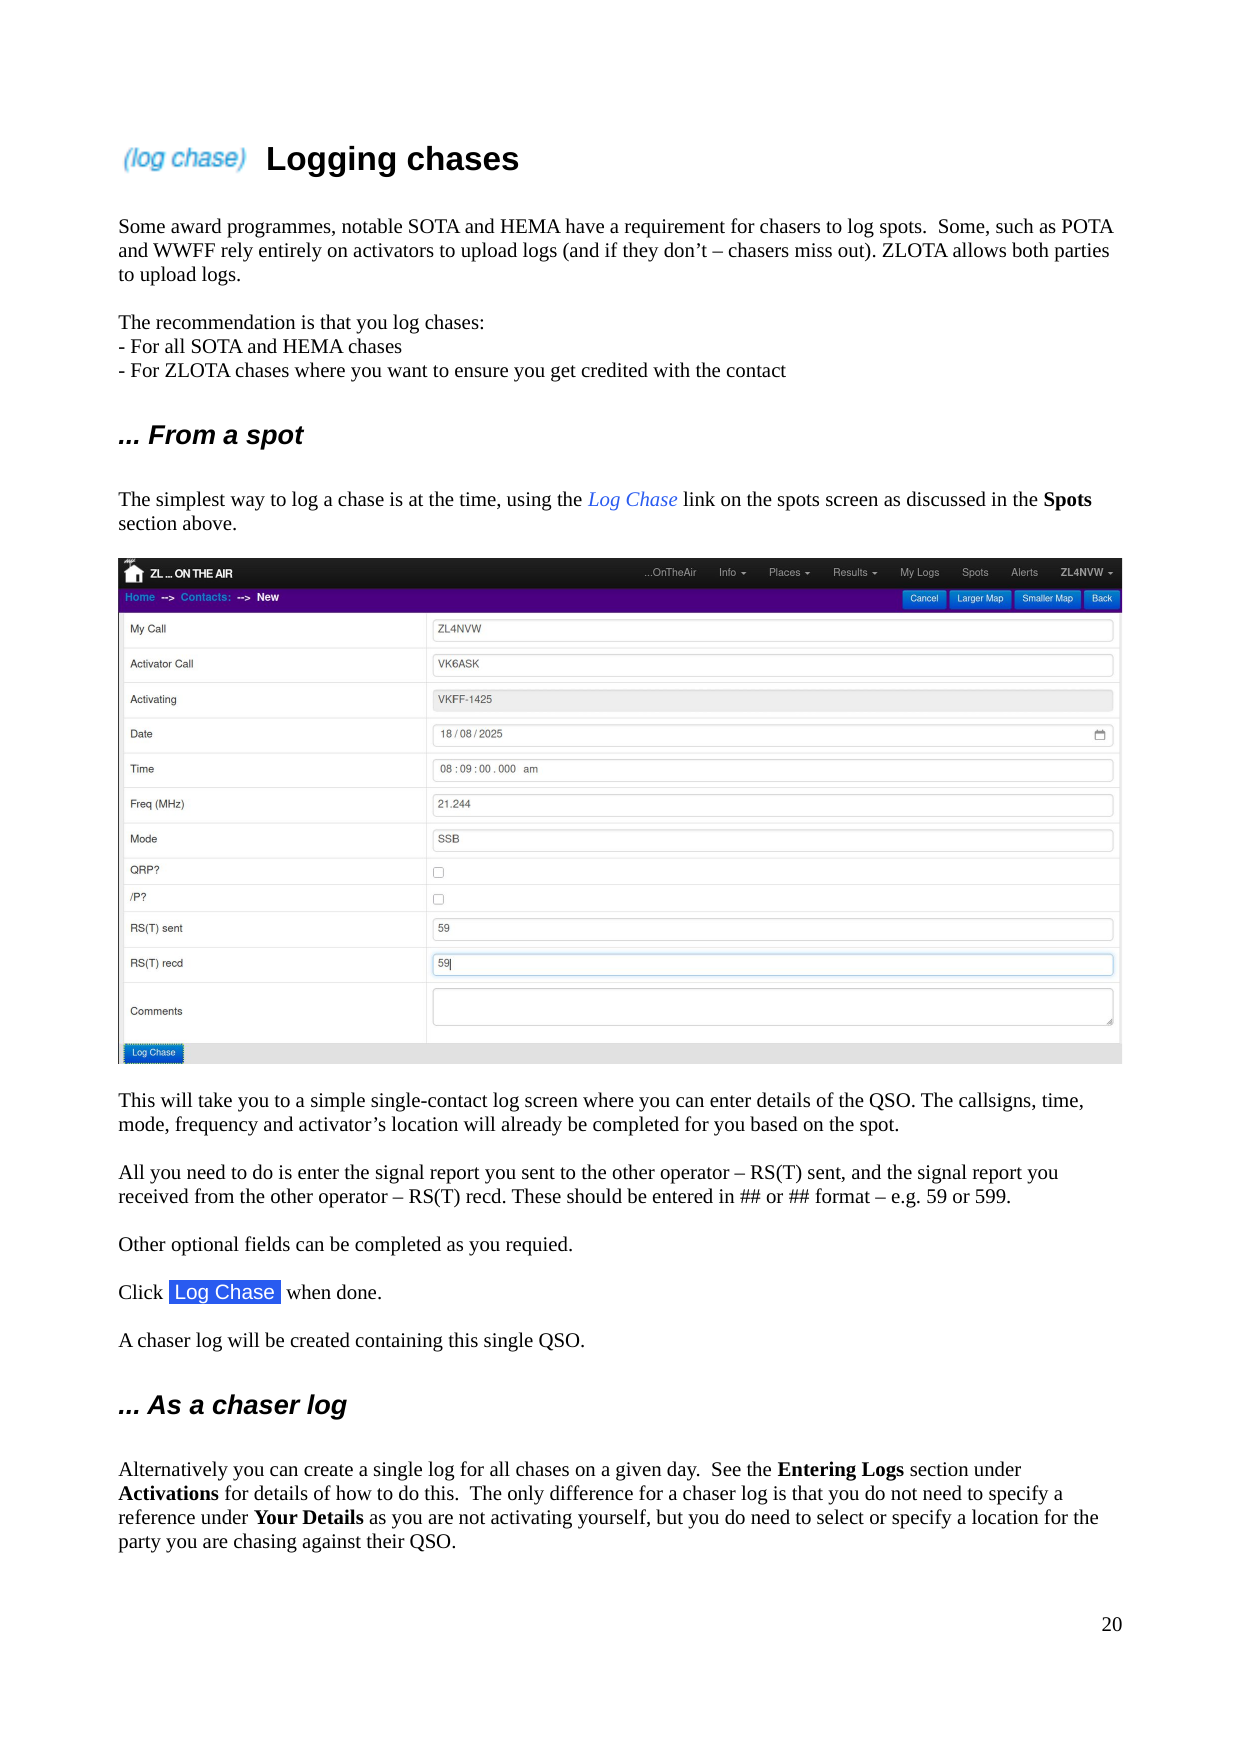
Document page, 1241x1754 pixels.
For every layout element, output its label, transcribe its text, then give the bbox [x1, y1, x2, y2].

text - For all SOTA and HEMA chases [118, 334, 1122, 358]
picture [117, 142, 253, 184]
text All you need to do is enter the signal report you sent to the other operator – RS(T) sent, and the signal report you received from the other operator – RS(T) recd. These should be entered in ## or ## format – e.g. 59 or 599. [118, 1160, 1122, 1208]
text Some award programmes, notable SOTA and HEMA have a requirement for chasers to log spots. Some, such as POTA and WWFF rely entirely on activators to upload logs (and if they don’t – chasers miss out). ZLOTA allows both parties to upload logs. [118, 214, 1122, 286]
text Other optional fields can be completed as you requied. [118, 1232, 1122, 1256]
subtitle ... As a chaser log [118, 1389, 1122, 1420]
text - For ZLOTA chases where you want to ensure you get credited with the contact [118, 358, 1122, 382]
text Click Log Chase when done. [118, 1280, 1122, 1304]
text A chaser log will be created containing this single QSO. [118, 1328, 1122, 1352]
text The recommendation is that you log chases: [118, 310, 1122, 334]
subtitle ... From a spot [118, 419, 1122, 450]
subtitle Logging chases [118, 139, 1122, 177]
text The simplest way to log a chase is at the time, using the Log Chase link on the spots screen as discussed in the Spots section above. [118, 487, 1122, 535]
text This will take you to a simple single-contact log screen where you can enter details of the QSO. The callsigns, time, mode, frequency and activator’s location will already be completed for you based on the spot. [118, 1087, 1122, 1136]
text Alternatively you can create a single log for all chases on a given day. See the Entering Logs section under Activations for details of how to do this. The only difference for a chaser log is that you do not need to specify a reference under Your Details as you are not activating yourself, but you do need to select or specify a location for the party you are chasing against their QSO. [118, 1457, 1122, 1553]
picture [118, 558, 1123, 1064]
